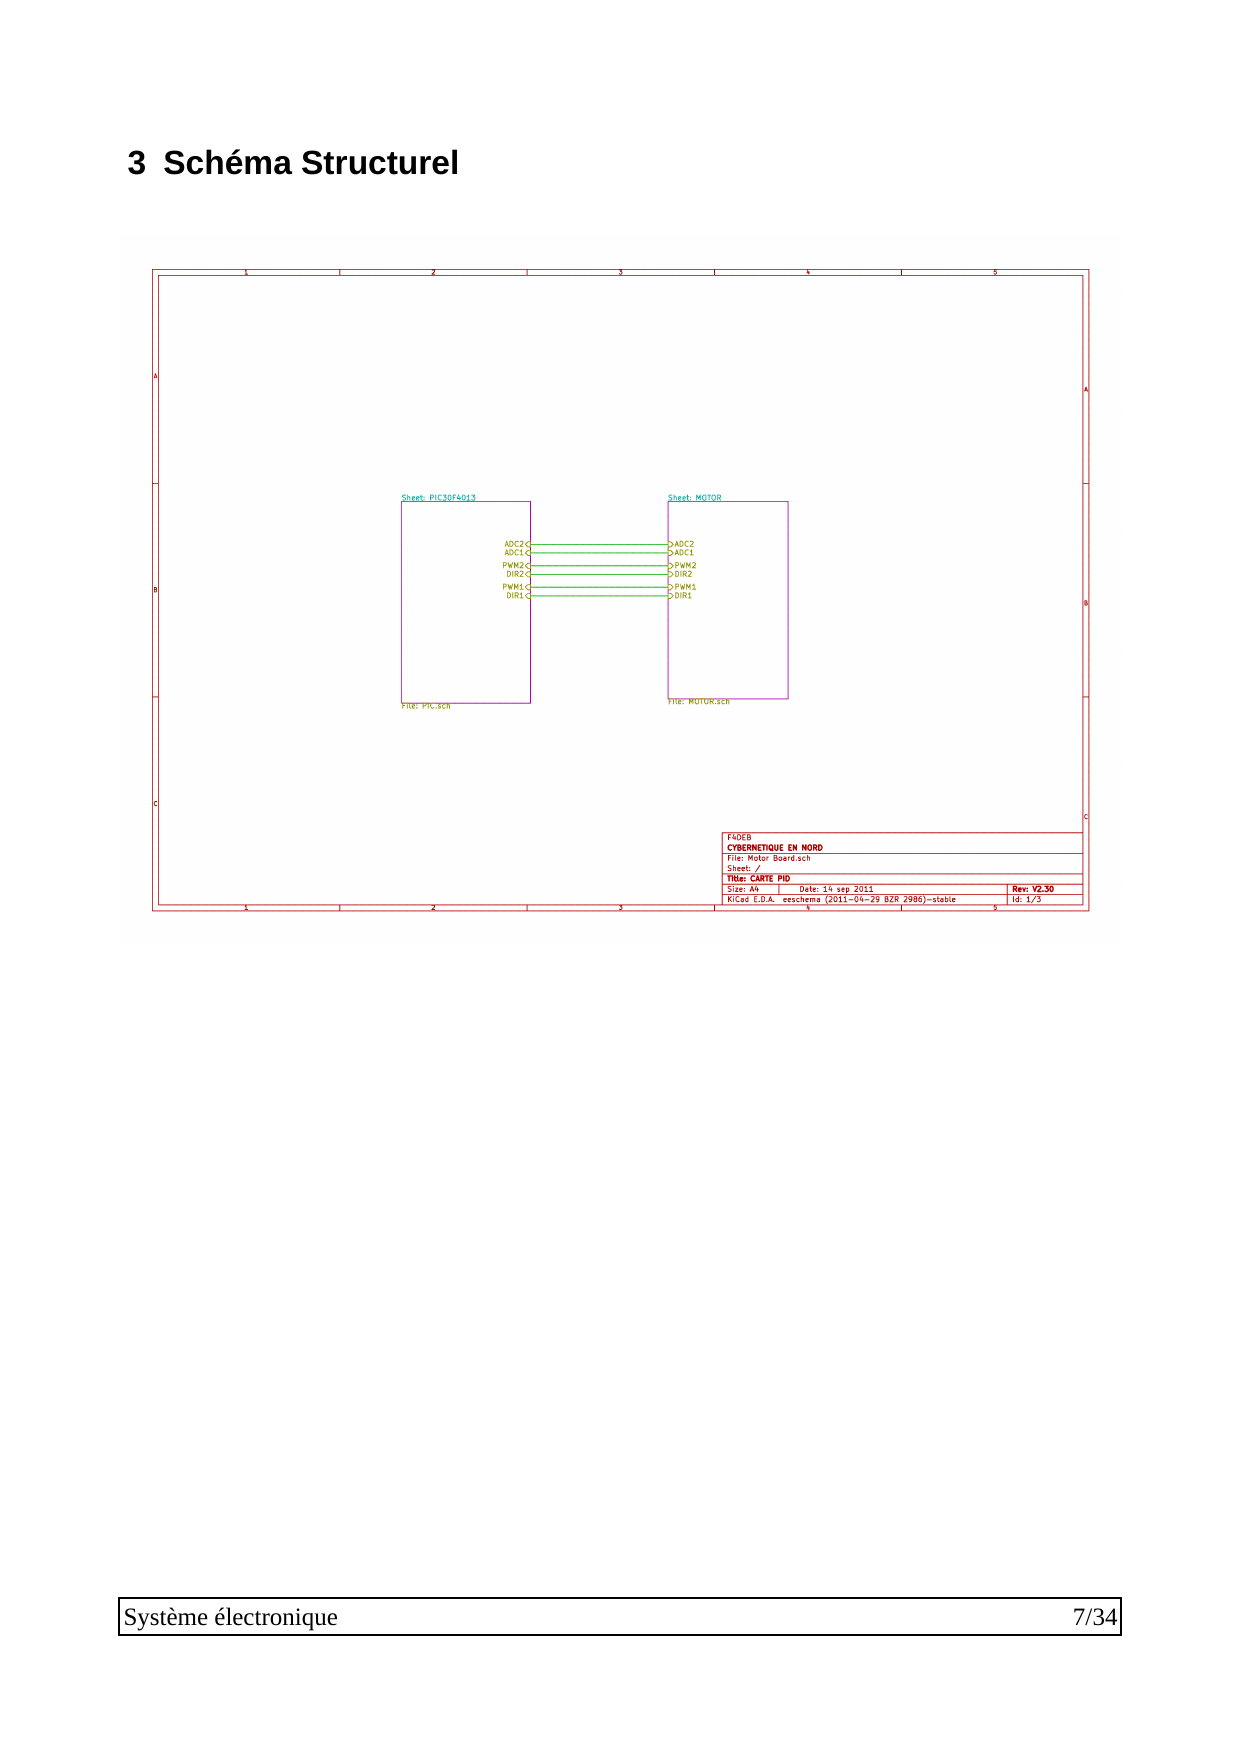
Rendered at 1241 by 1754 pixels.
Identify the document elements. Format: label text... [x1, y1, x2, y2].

subtitle Schéma Structurel [118, 143, 1122, 182]
picture [118, 235, 1123, 945]
